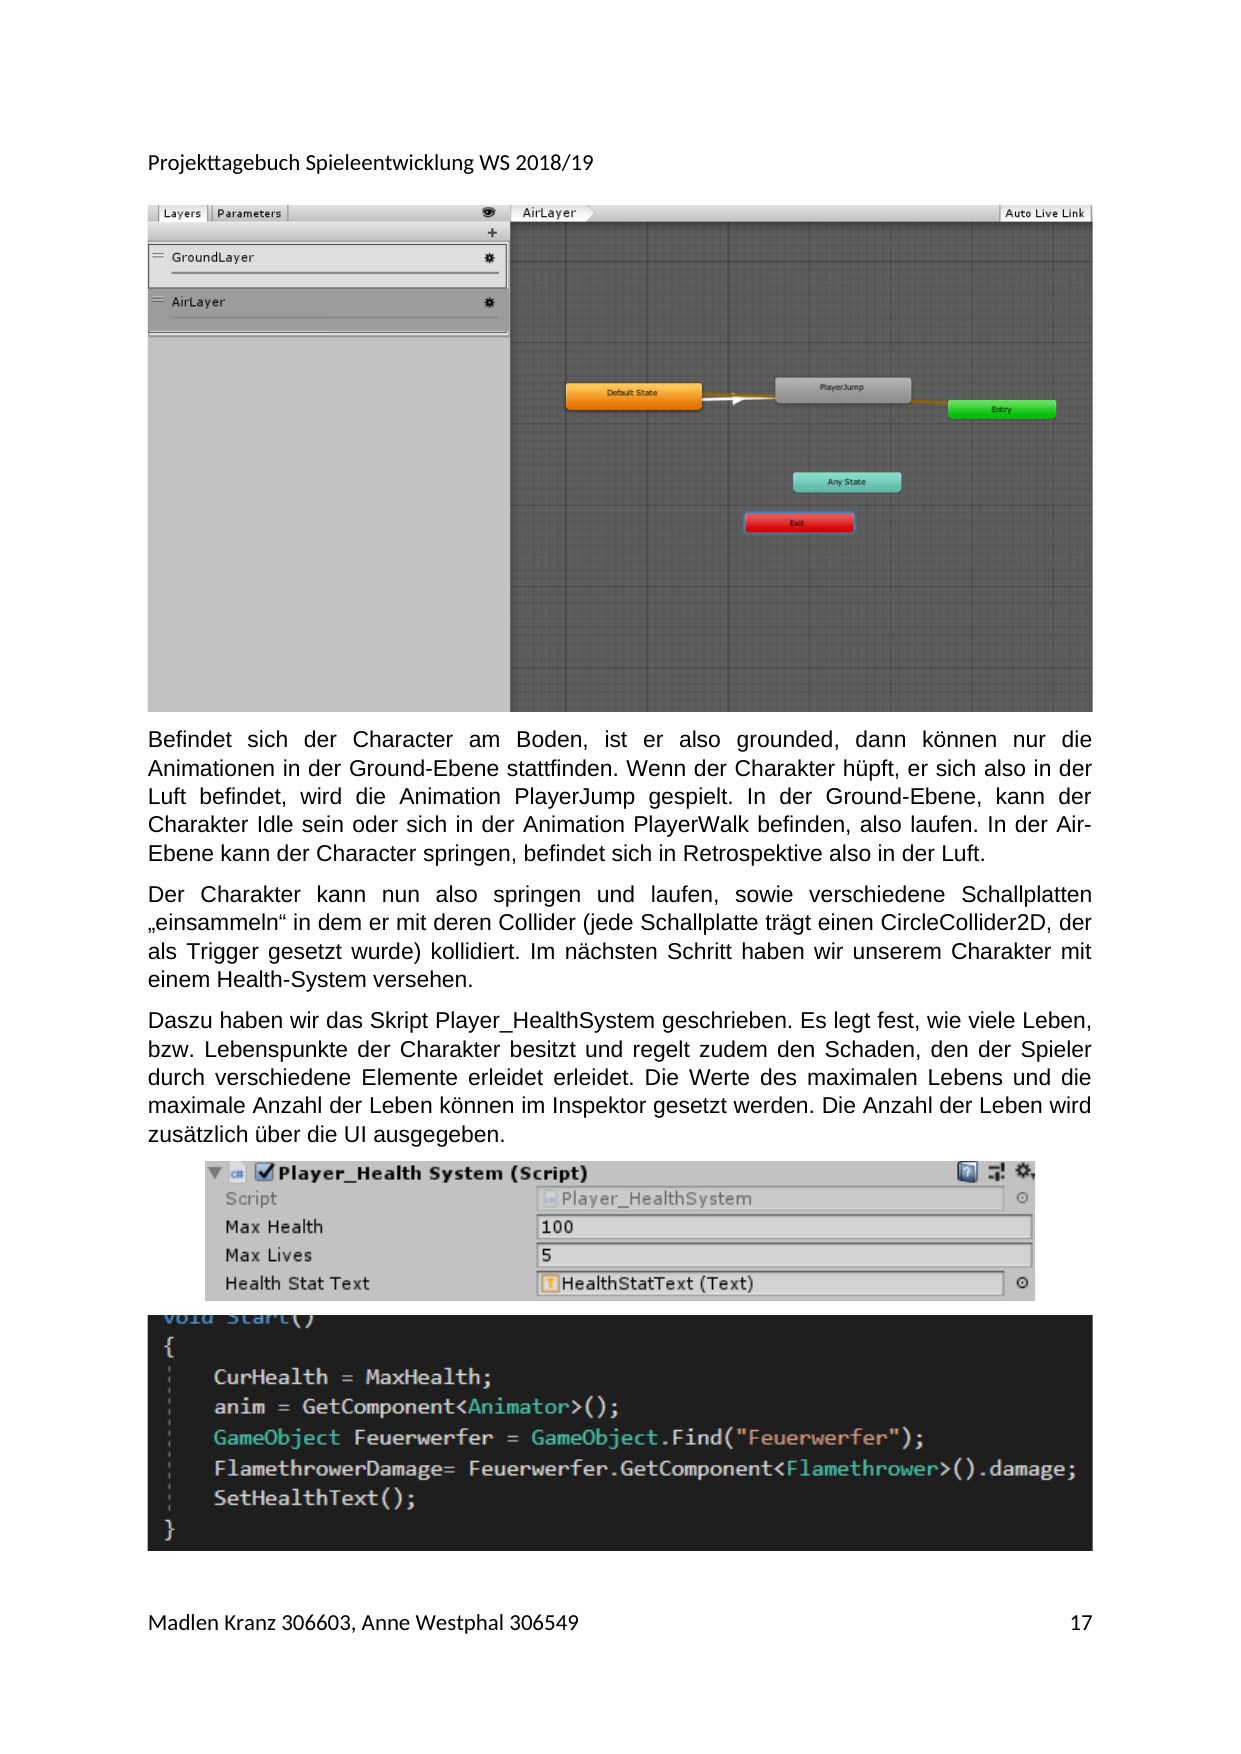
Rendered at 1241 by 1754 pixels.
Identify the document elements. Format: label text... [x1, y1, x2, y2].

picture [147, 205, 1093, 712]
text Der Charakter kann nun also springen und laufen, sowie verschiedene Schallplatten „einsammeln“ in dem er mit deren Collider (jede Schallplatte trägt einen CircleCollider2D, der als Trigger gesetzt wurde) kollidiert. Im nächsten Schritt haben wir unserem Charakter mit einem Health-System versehen. [148, 881, 1093, 992]
text Befindet sich der Character am Boden, ist er also grounded, dann können nur die Animationen in der Ground-Ebene stattfinden. Wenn der Charakter hüpft, er sich also in der Luft befindet, wird die Animation PlayerJump gespielt. In der Ground-Ebene, kann der Charakter Idle sein oder sich in der Animation PlayerWalk befinden, also laufen. In der Air-Ebene kann der Character springen, befindet sich in Retrospektive also in der Luft. [148, 726, 1093, 866]
picture [147, 1315, 1093, 1551]
text Daszu haben wir das Skript Player_HealthSystem geschrieben. Es legt fest, wie viele Leben, bzw. Lebenspunkte der Charakter besitzt und regelt zudem den Schaden, den der Spieler durch verschiedene Elemente erleidet erleidet. Die Werte des maximalen Lebens und die maximale Anzahl der Leben können im Inspektor gesetzt werden. Die Anzahl der Leben wird zusätzlich über die UI ausgegeben. [148, 1007, 1093, 1147]
picture [205, 1161, 1035, 1301]
